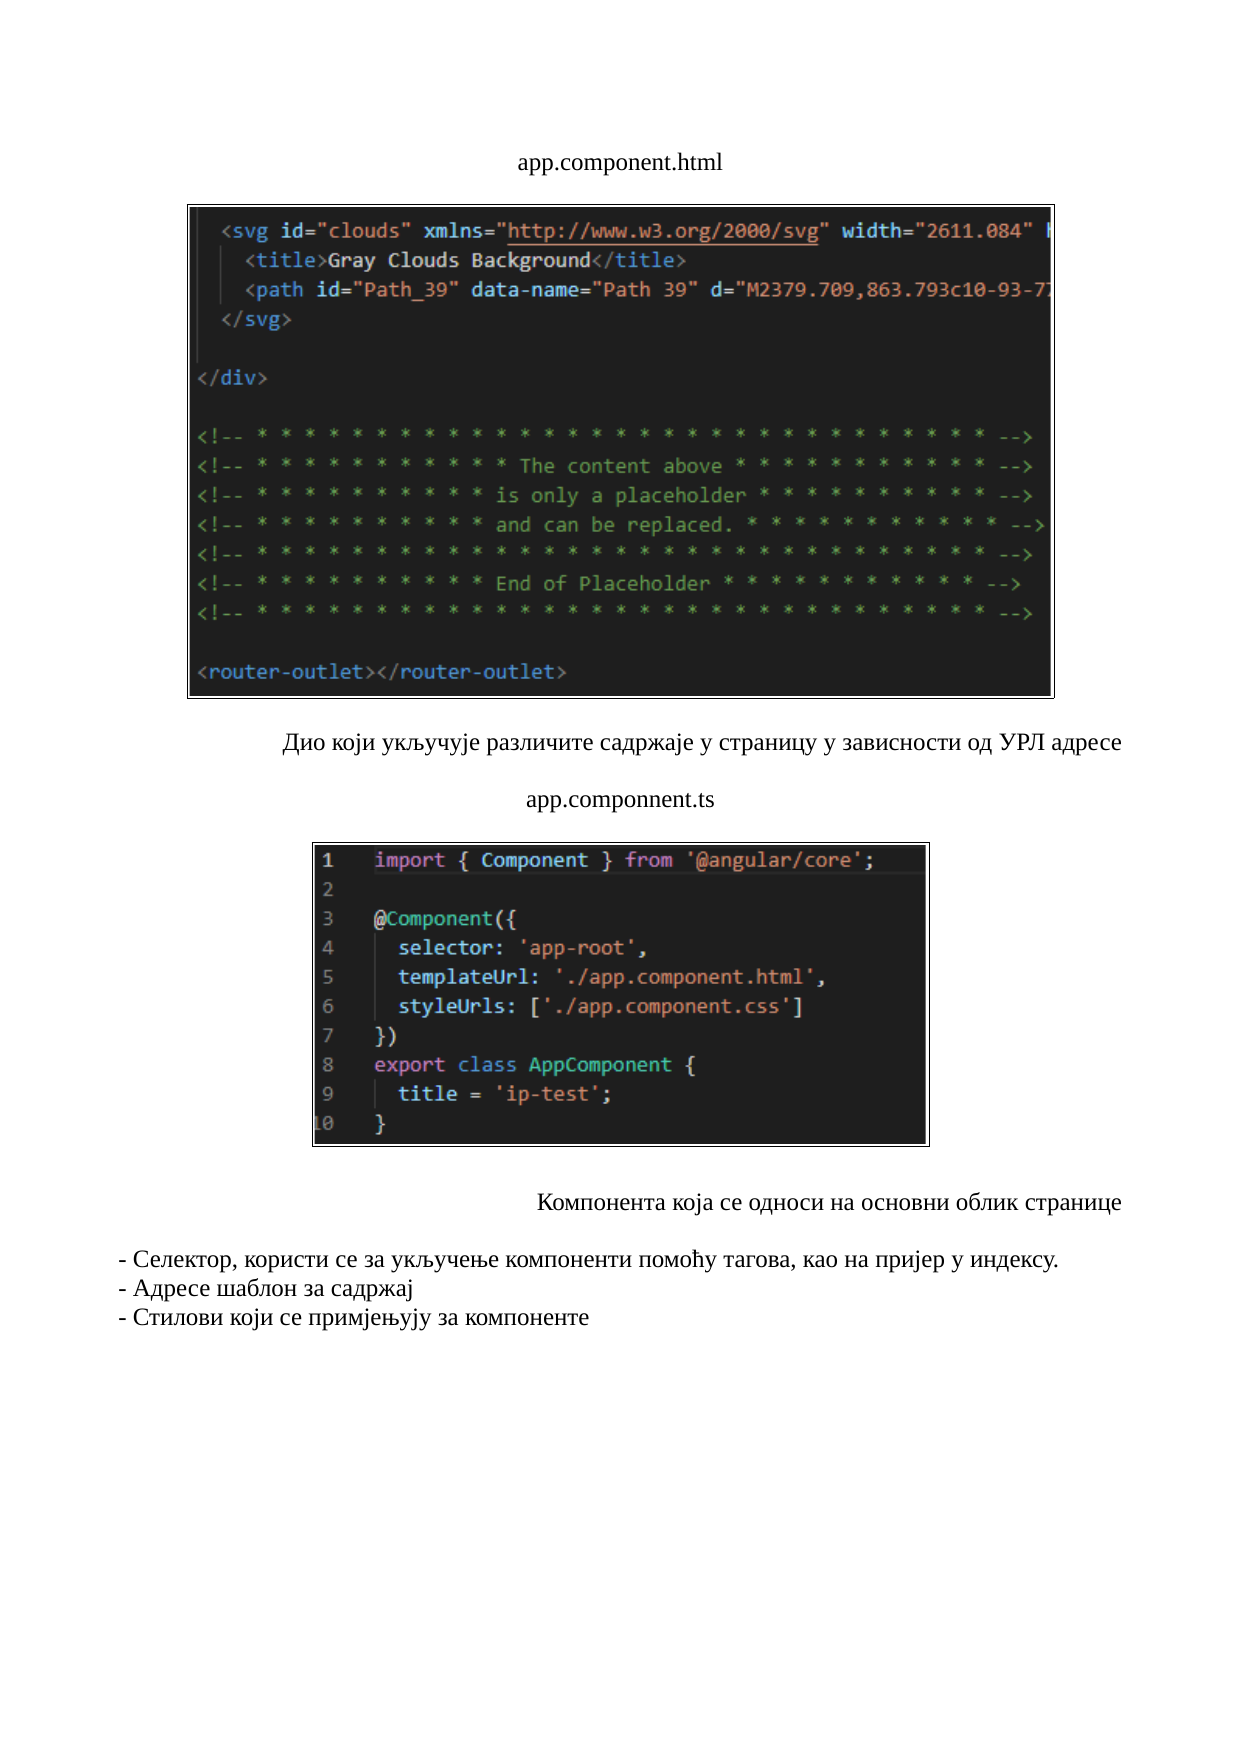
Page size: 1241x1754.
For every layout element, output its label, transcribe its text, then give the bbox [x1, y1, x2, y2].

picture [314, 845, 926, 1144]
text - Стилови који се примјењују за компоненте [118, 1302, 1122, 1331]
text - Селектор, користи се за укључење компоненти помоћу тагова, као на пријер у индексу. [118, 1244, 1122, 1273]
text app.component.html [118, 147, 1122, 176]
picture [189, 207, 1051, 696]
text Дио који укључује различите садржаје у страницу у зависности од УРЛ адресе [118, 727, 1122, 756]
text Компонента која се односи на основни облик странице [118, 1187, 1122, 1216]
text app.componnent.ts [118, 784, 1122, 813]
text - Адресе шаблон за садржај [118, 1273, 1122, 1302]
